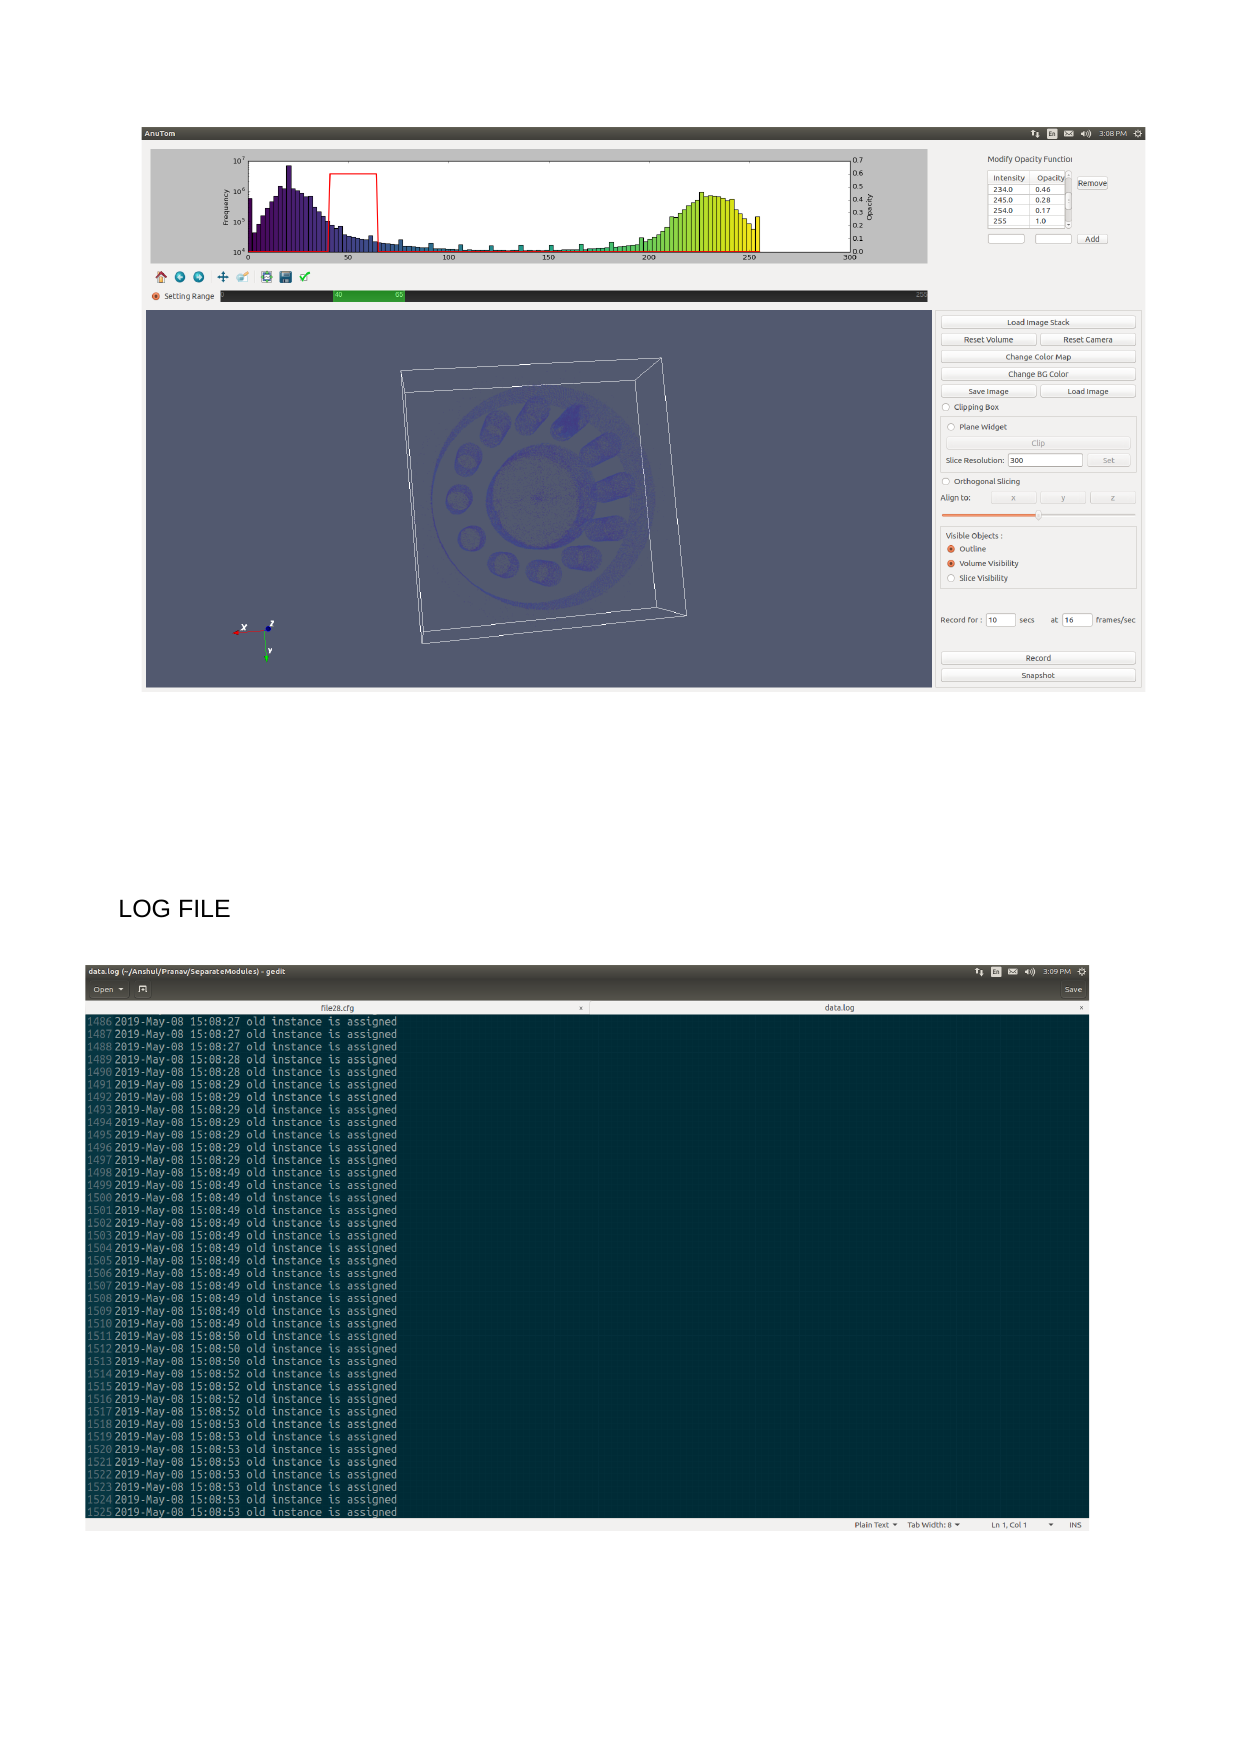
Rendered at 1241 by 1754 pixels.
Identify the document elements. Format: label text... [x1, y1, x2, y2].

picture [85, 965, 1090, 1531]
text LOG FILE [118, 894, 1122, 923]
picture [141, 127, 1146, 692]
